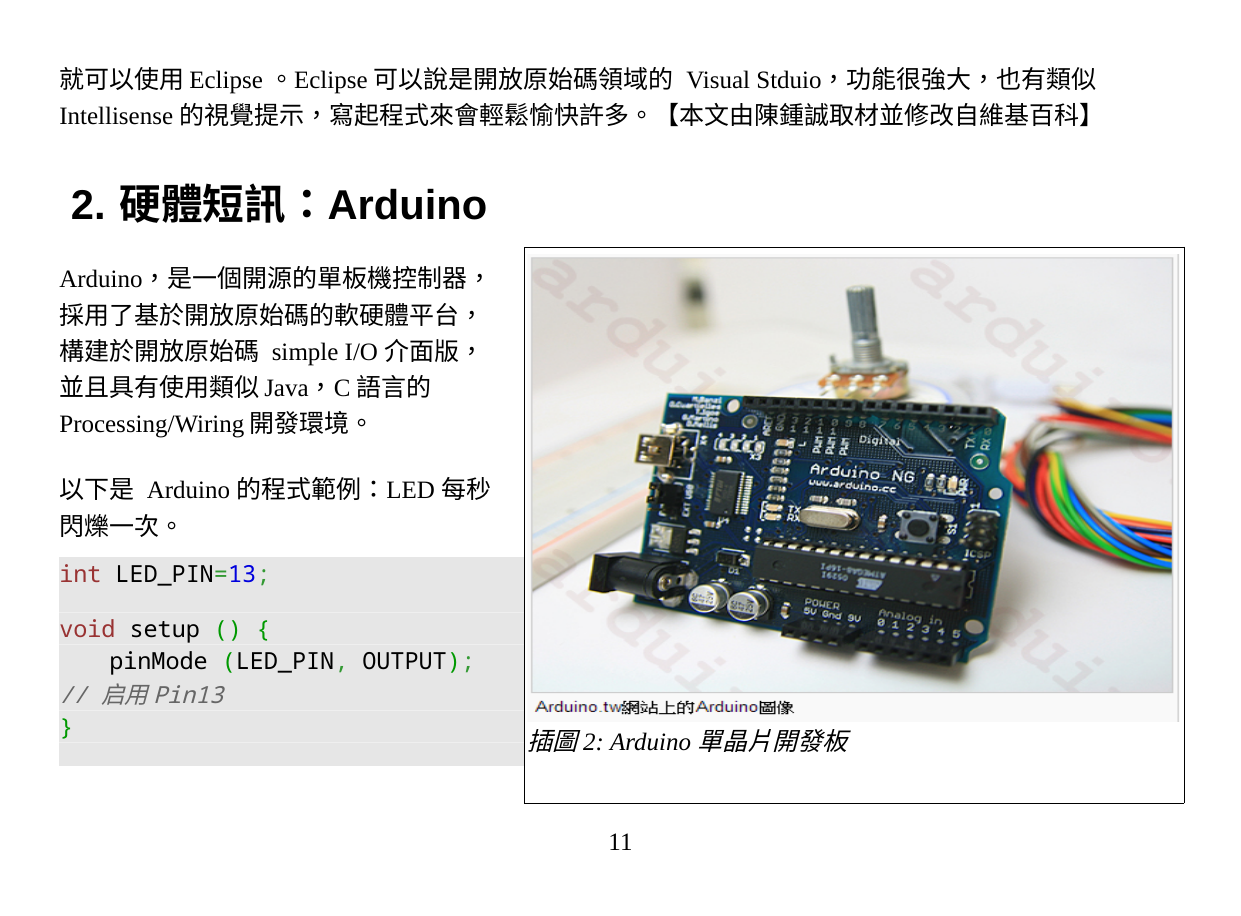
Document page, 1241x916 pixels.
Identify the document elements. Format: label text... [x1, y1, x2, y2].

text void setup () { [59, 613, 524, 645]
text [525, 248, 1184, 803]
subtitle 硬體短訊：Arduino [59, 171, 1181, 232]
text 以下是 Arduino 的程式範例：LED 每秒閃爍一次。 [59, 470, 524, 542]
text 插圖 2: Arduino 單晶片開發板 [527, 722, 1181, 758]
text pinMode (LED_PIN, OUTPUT); // 启用Pin13 [59, 645, 524, 711]
text 當您想寫 Java 、Andriod 等程式時，就可以使用Eclipse 。Eclipse 可以說是開放原始碼領域的 Visual Stduio，功能很強大，也有類似 Intellisense 的視覺提示，寫起程式來會輕鬆愉快許多。【本文由陳鍾誠取材並修改自維基百科】 [59, 59, 1181, 132]
text } [59, 711, 524, 743]
text int LED_PIN=13; [59, 557, 524, 589]
text Arduino，是一個開源的單板機控制器，採用了基於開放原始碼的軟硬體平台，構建於開放原始碼 simple I/O 介面版，並且具有使用類似Java，C 語言的Processing/Wiring開發環境。 [59, 259, 524, 440]
picture [527, 254, 1182, 722]
